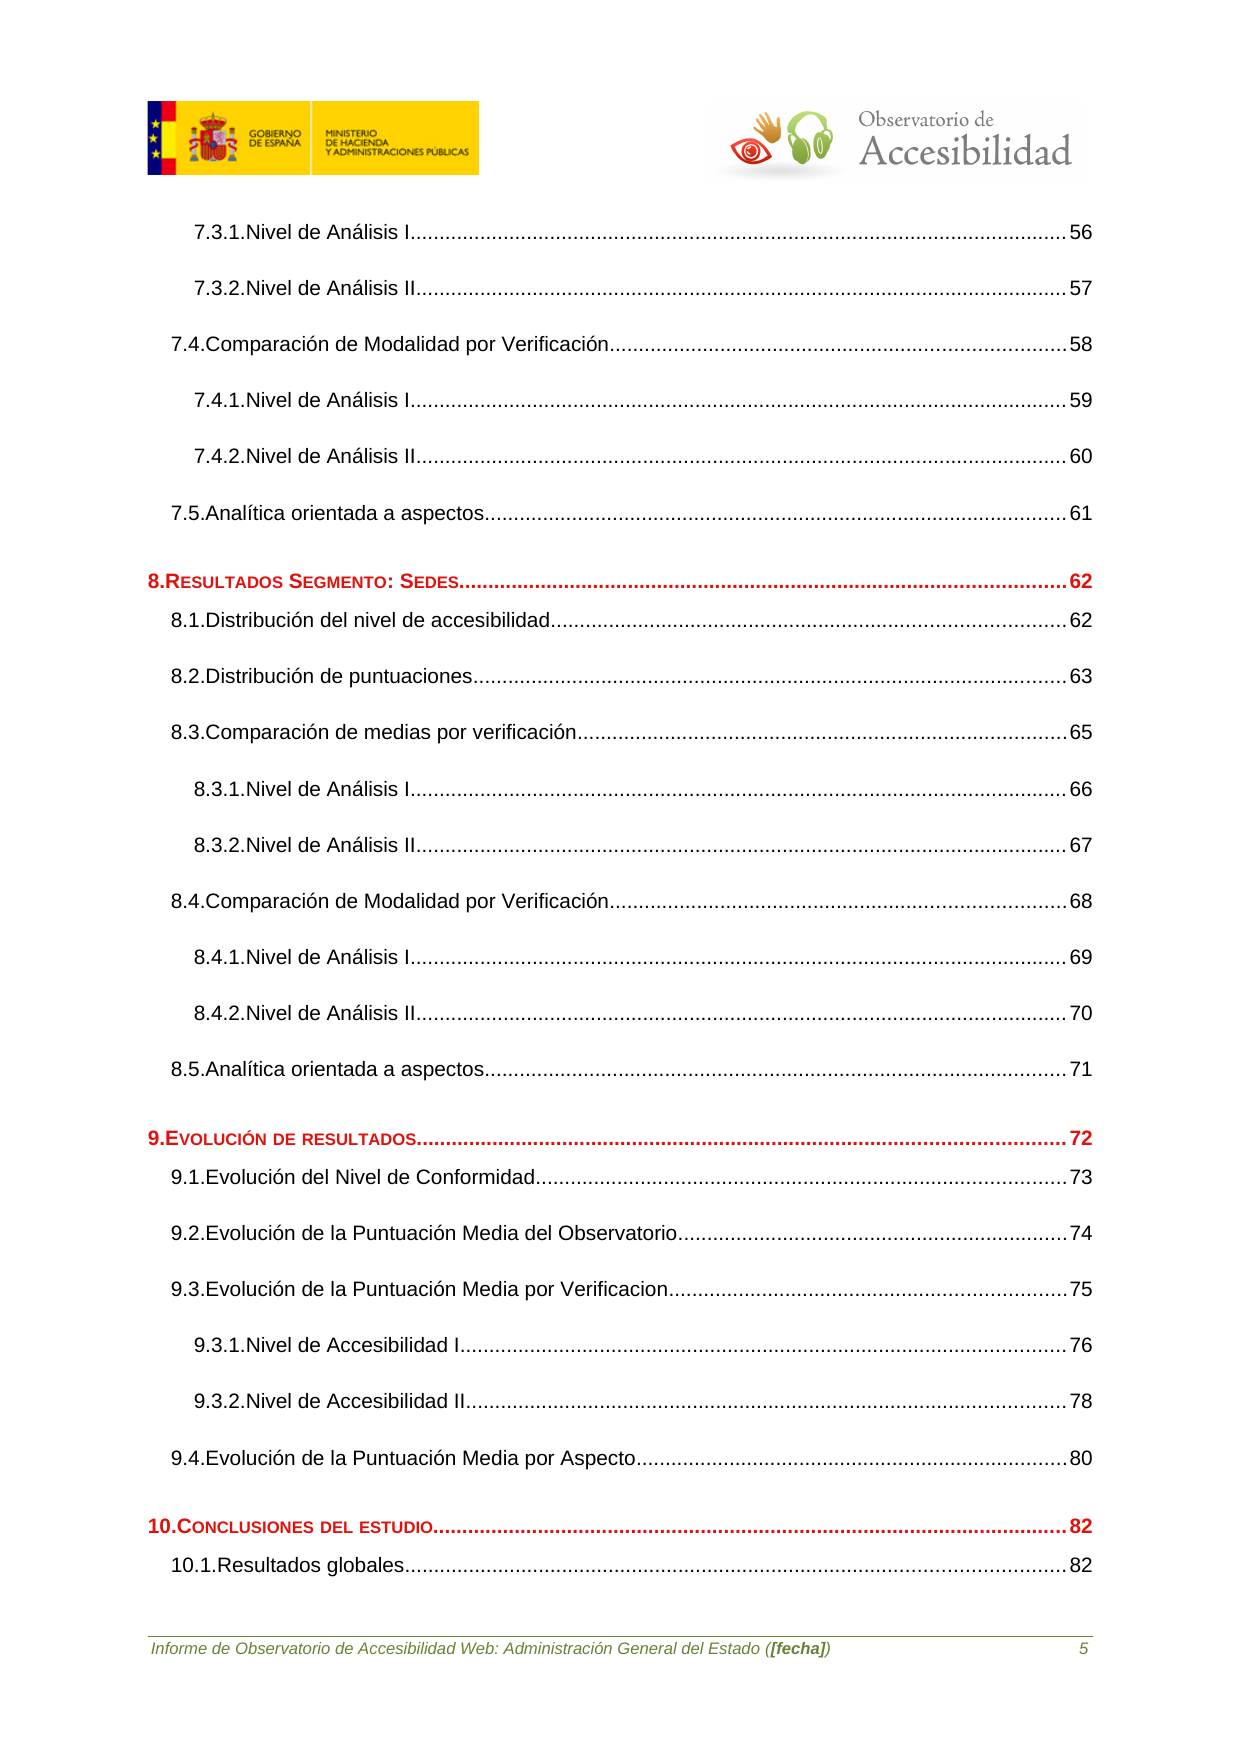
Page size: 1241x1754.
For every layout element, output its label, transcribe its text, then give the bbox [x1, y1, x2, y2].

text 8.1.Distribución del nivel de accesibilidad 62 [171, 608, 1092, 632]
text 7.4.1.Nivel de Análisis I 59 [193, 388, 1092, 412]
text 8.4.Comparación de Modalidad por Verificación 68 [171, 889, 1092, 913]
text 9.3.2.Nivel de Accesibilidad II 78 [193, 1389, 1092, 1413]
text 7.3.1.Nivel de Análisis I 56 [193, 220, 1092, 244]
text 7.4.Comparación de Modalidad por Verificación 58 [171, 332, 1092, 356]
text 8.4.1.Nivel de Análisis I 69 [193, 945, 1092, 969]
text 7.3.2.Nivel de Análisis II 57 [193, 276, 1092, 300]
text 7.5.Analítica orientada a aspectos 61 [171, 500, 1092, 524]
text 9.3.Evolución de la Puntuación Media por Verificacion 75 [171, 1277, 1092, 1301]
text 10.Conclusiones del estudio 82 [148, 1514, 1092, 1538]
text 8.5.Analítica orientada a aspectos 71 [171, 1057, 1092, 1081]
text 8.3.Comparación de medias por verificación 65 [171, 720, 1092, 744]
text 8.3.1.Nivel de Análisis I 66 [193, 776, 1092, 800]
text 8.2.Distribución de puntuaciones 63 [171, 664, 1092, 688]
text 9.2.Evolución de la Puntuación Media del Observatorio 74 [171, 1221, 1092, 1245]
text 9.3.1.Nivel de Accesibilidad I 76 [193, 1333, 1092, 1357]
picture [710, 102, 1086, 185]
text 9.1.Evolución del Nivel de Conformidad 73 [171, 1164, 1092, 1188]
text 7.4.2.Nivel de Análisis II 60 [193, 444, 1092, 468]
picture [147, 101, 479, 175]
text 8.3.2.Nivel de Análisis II 67 [193, 832, 1092, 856]
text 8.4.2.Nivel de Análisis II 70 [193, 1001, 1092, 1025]
text 9.4.Evolución de la Puntuación Media por Aspecto 80 [171, 1445, 1092, 1469]
text 8.Resultados Segmento: Sedes 62 [148, 569, 1092, 593]
text 9.Evolución de resultados 72 [148, 1126, 1092, 1150]
text 10.1.Resultados globales 82 [171, 1553, 1092, 1577]
